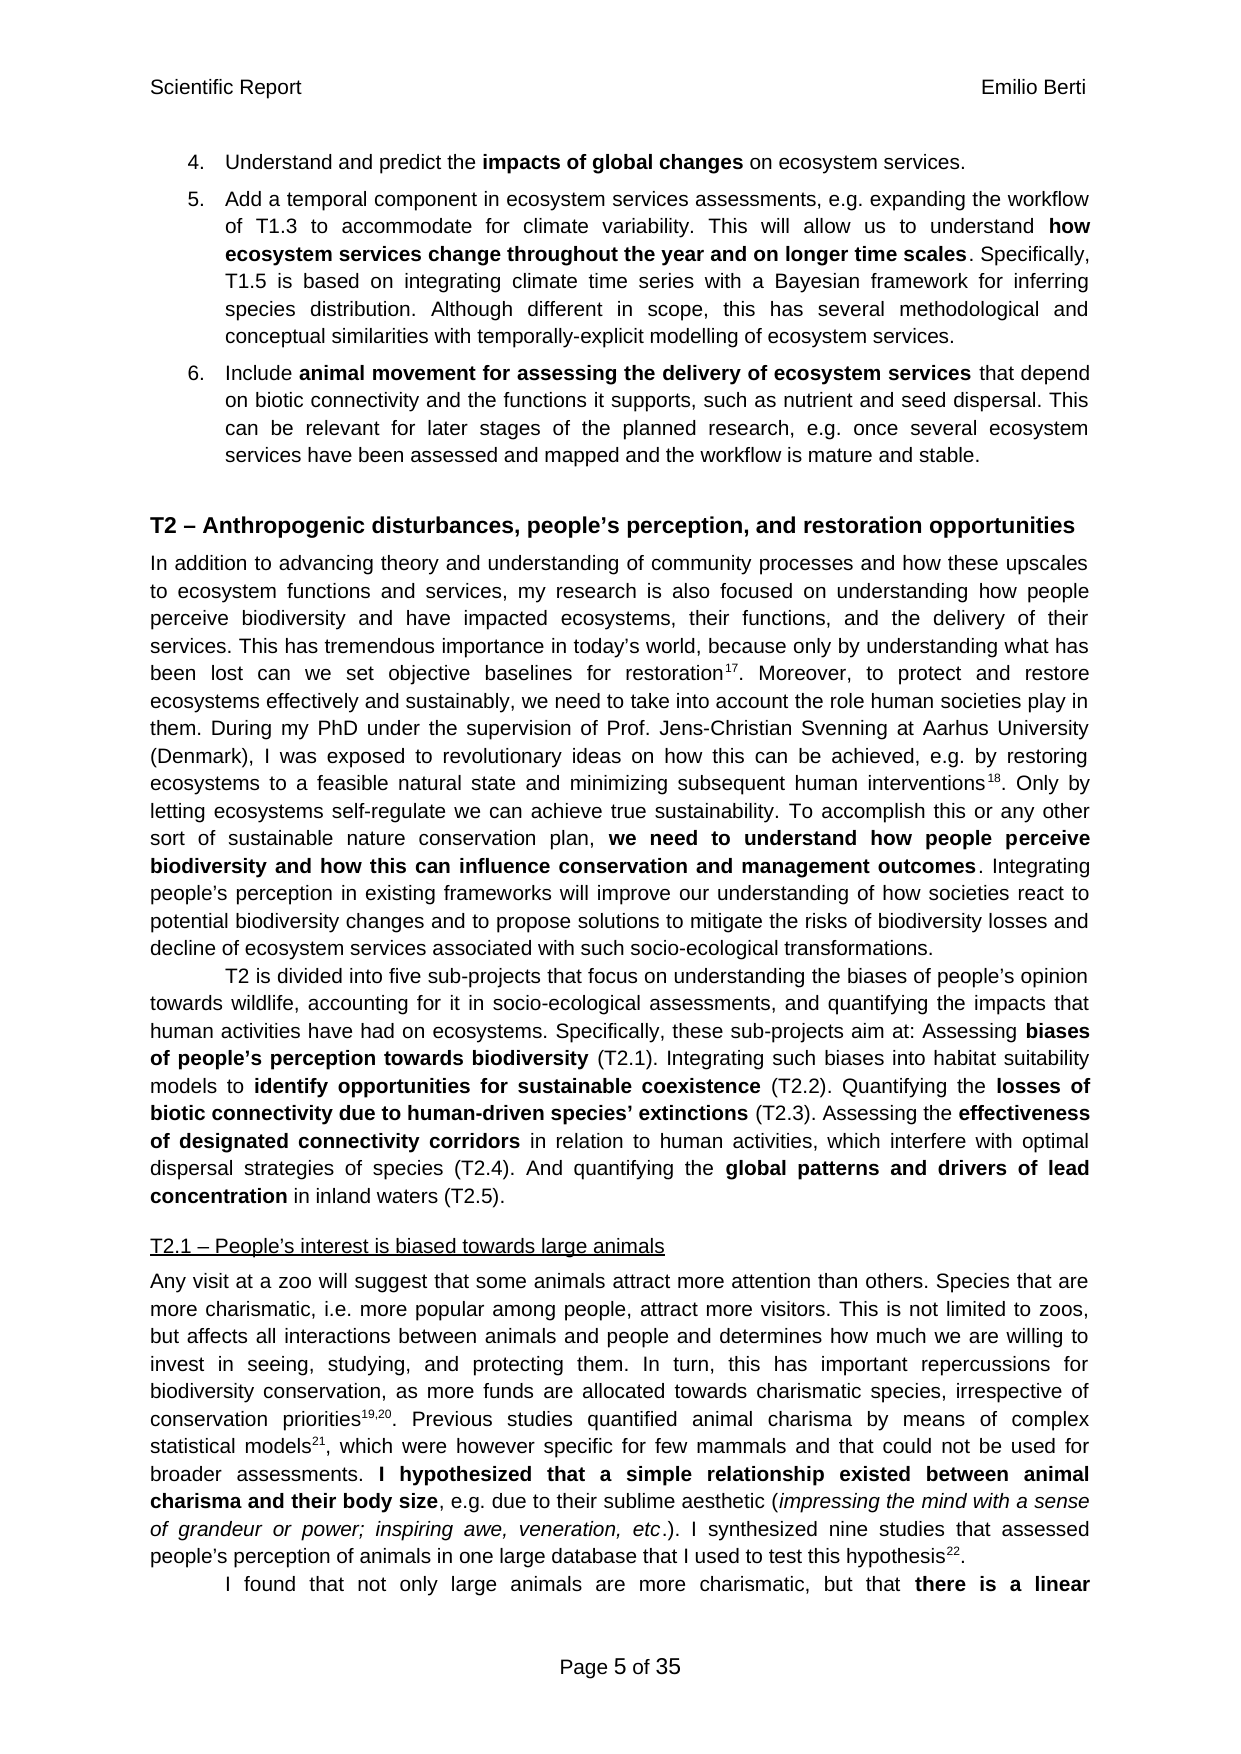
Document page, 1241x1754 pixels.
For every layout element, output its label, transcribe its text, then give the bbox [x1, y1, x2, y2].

subtitle T2.1 – People’s interest is biased towards large animals [150, 1233, 1090, 1257]
text I found that not only large animals are more charismatic, but that there is a linear [150, 1572, 1090, 1596]
text T2 is divided into five sub-projects that focus on understanding the biases of people’s opinion towards wildlife, accounting for it in socio-ecological assessments, and quantifying the impacts that human activities have had on ecosystems. Specifically, these sub-projects aim at: Assessing biases of people’s perception towards biodiversity (T2.1). Integrating such biases into habitat suitability models to identify opportunities for sustainable coexistence (T2.2). Quantifying the losses of biotic connectivity due to human-driven species’ extinctions (T2.3). Assessing the effectiveness of designated connectivity corridors in relation to human activities, which interfere with optimal dispersal strategies of species (T2.4). And quantifying the global patterns and drivers of lead concentration in inland waters (T2.5). [150, 963, 1090, 1207]
text In addition to advancing theory and understanding of community processes and how these upscales to ecosystem functions and services, my research is also focused on understanding how people perceive biodiversity and have impacted ecosystems, their functions, and the delivery of their services. This has tremendous importance in today’s world, because only by understanding what has been lost can we set objective baselines for restoration17. Moreover, to protect and restore ecosystems effectively and sustainably, we need to take into account the role human societies play in them. During my PhD under the supervision of Prof. Jens-Christian Svenning at Aarhus University (Denmark), I was exposed to revolutionary ideas on how this can be achieved, e.g. by restoring ecosystems to a feasible natural state and minimizing subsequent human interventions18. Only by letting ecosystems self-regulate we can achieve true sustainability. To accomplish this or any other sort of sustainable nature conservation plan, we need to understand how people perceive biodiversity and how this can influence conservation and management outcomes. Integrating people’s perception in existing frameworks will improve our understanding of how societies react to potential biodiversity changes and to propose solutions to mitigate the risks of biodiversity losses and decline of ecosystem services associated with such socio-ecological transformations. [150, 551, 1090, 960]
list Include animal movement for assessing the delivery of ecosystem services that depend on biotic connectivity and the functions it supports, such as nutrient and seed dispersal. This can be relevant for later stages of the planned research, e.g. once several ecosystem services have been assessed and mapped and the workflow is mature and stable. [187, 360, 1090, 467]
list Understand and predict the impacts of global changes on ecosystem services. [187, 150, 1090, 174]
subtitle T2 – Anthropogenic disturbances, people’s perception, and restoration opportunities [150, 512, 1090, 538]
list Add a temporal component in ecosystem services assessments, e.g. expanding the workflow of T1.3 to accommodate for climate variability. This will allow us to understand how ecosystem services change throughout the year and on longer time scales. Specifically, T1.5 is based on integrating climate time series with a Bayesian framework for inferring species distribution. Although different in scope, this has several methodological and conceptual similarities with temporally-explicit modelling of ecosystem services. [187, 186, 1090, 348]
text Any visit at a zoo will suggest that some animals attract more attention than others. Species that are more charismatic, i.e. more popular among people, attract more visitors. This is not limited to zoos, but affects all interactions between animals and people and determines how much we are willing to invest in seeing, studying, and protecting them. In turn, this has important repercussions for biodiversity conservation, as more funds are allocated towards charismatic species, irrespective of conservation priorities19,20. Previous studies quantified animal charisma by means of complex statistical models21, which were however specific for few mammals and that could not be used for broader assessments. I hypothesized that a simple relationship existed between animal charisma and their body size, e.g. due to their sublime aesthetic (impressing the mind with a sense of grandeur or power; inspiring awe, veneration, etc.). I synthesized nine studies that assessed people’s perception of animals in one large database that I used to test this hypothesis22. [150, 1269, 1090, 1568]
